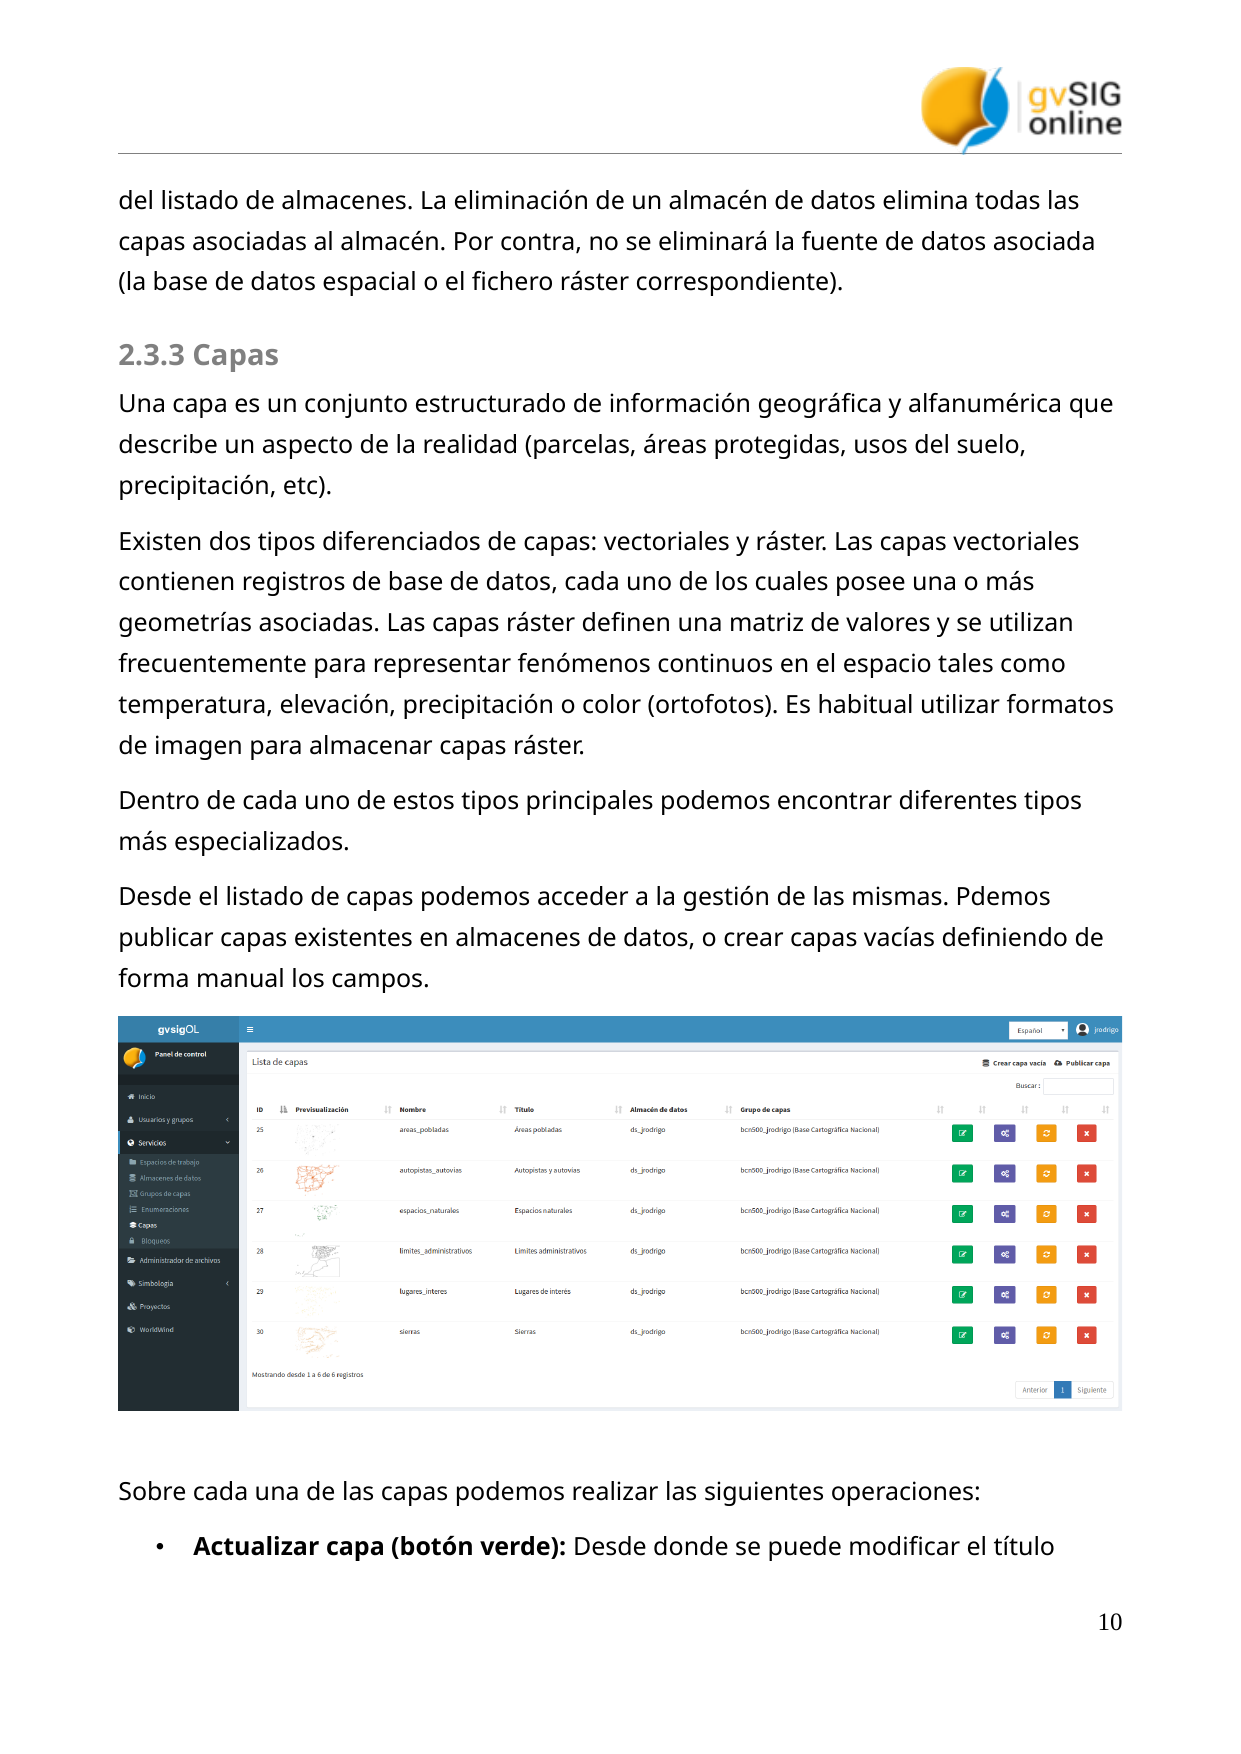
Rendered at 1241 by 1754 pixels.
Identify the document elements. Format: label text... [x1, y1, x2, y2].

text Existen dos tipos diferenciados de capas: vectoriales y ráster. Las capas vectoriales contienen registros de base de datos, cada uno de los cuales posee una o más geometrías asociadas. Las capas ráster definen una matriz de valores y se utilizan frecuentemente para representar fenómenos continuos en el espacio tales como temperatura, elevación, precipitación o color (ortofotos). Es habitual utilizar formatos de imagen para almacenar capas ráster. [118, 523, 1122, 761]
subtitle 2.3.3 Capas [118, 334, 1122, 374]
text Sobre cada una de las capas podemos realizar las siguientes operaciones: [118, 1473, 1122, 1507]
text Dentro de cada uno de estos tipos principales podemos encontrar diferentes tipos más especializados. [118, 783, 1122, 858]
text Desde el listado de capas podemos acceder a la gestión de las mismas. Pdemos publicar capas existentes en almacenes de datos, o crear capas vacías definiendo de forma manual los campos. [118, 879, 1122, 995]
text Una capa es un conjunto estructurado de información geográfica y alfanumérica que describe un aspecto de la realidad (parcelas, áreas protegidas, usos del suelo, precipitación, etc). [118, 386, 1122, 502]
picture [921, 67, 1122, 155]
list Actualizar capa (botón verde): Desde donde se puede modificar el título [156, 1529, 1122, 1563]
text del listado de almacenes. La eliminación de un almacén de datos elimina todas las capas asociadas al almacén. Por contra, no se eliminará la fuente de datos asociada (la base de datos espacial o el fichero ráster correspondiente). [118, 182, 1122, 298]
picture [118, 1016, 1123, 1411]
